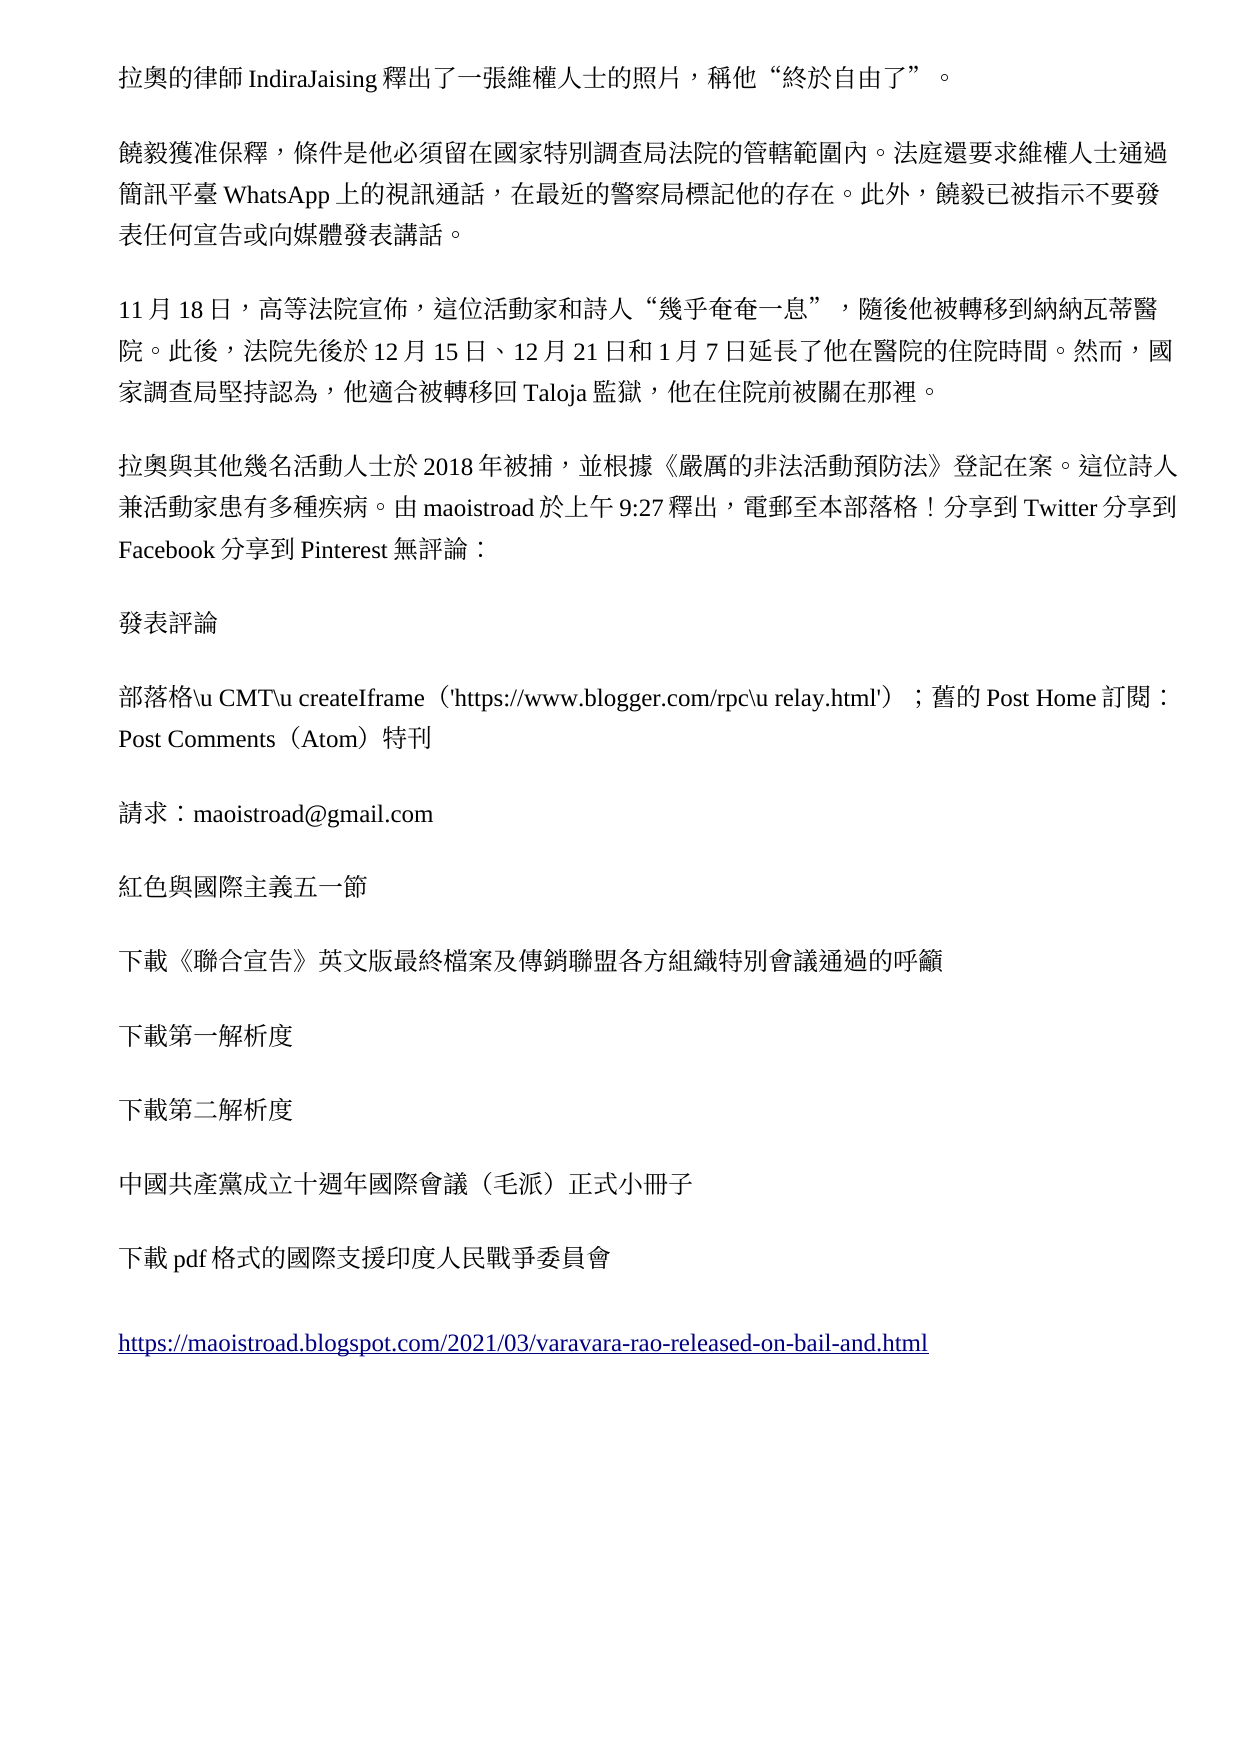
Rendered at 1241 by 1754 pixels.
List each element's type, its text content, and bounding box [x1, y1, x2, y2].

text 拉奧的律師IndiraJaising釋出了一張維權人士的照片，稱他“終於自由了”。 饒毅獲准保釋，條件是他必須留在國家特別調查局法院的管轄範圍內。法庭還要求維權人士通過簡訊平臺WhatsApp上的視訊通話，在最近的警察局標記他的存在。此外，饒毅已被指示不要發表任何宣告或向媒體發表講話。 11月18日，高等法院宣佈，這位活動家和詩人“幾乎奄奄一息”，隨後他被轉移到納納瓦蒂醫院。此後，法院先後於12月15日、12月21日和1月7日延長了他在醫院的住院時間。然而，國家調查局堅持認為，他適合被轉移回Taloja監獄，他在住院前被關在那裡。 拉奧與其他幾名活動人士於2018年被捕，並根據《嚴厲的非法活動預防法》登記在案。這位詩人兼活動家患有多種疾病。由maoistroad於上午9:27釋出，電郵至本部落格！分享到Twitter分享到Facebook分享到Pinterest無評論： 發表評論 部落格\u CMT\u createIframe（'https://www.blogger.com/rpc\u relay.html'）；舊的Post Home訂閱：Post Comments（Atom）特刊 請求：maoistroad@gmail.com 紅色與國際主義五一節 下載《聯合宣告》英文版最終檔案及傳銷聯盟各方組織特別會議通過的呼籲 下載第一解析度 下載第二解析度 中國共產黨成立十週年國際會議（毛派）正式小冊子 下載pdf格式的國際支援印度人民戰爭委員會 [118, 59, 1181, 1275]
text https://maoistroad.blogspot.com/2021/03/varavara-rao-released-on-bail-and.html [118, 1295, 1181, 1357]
